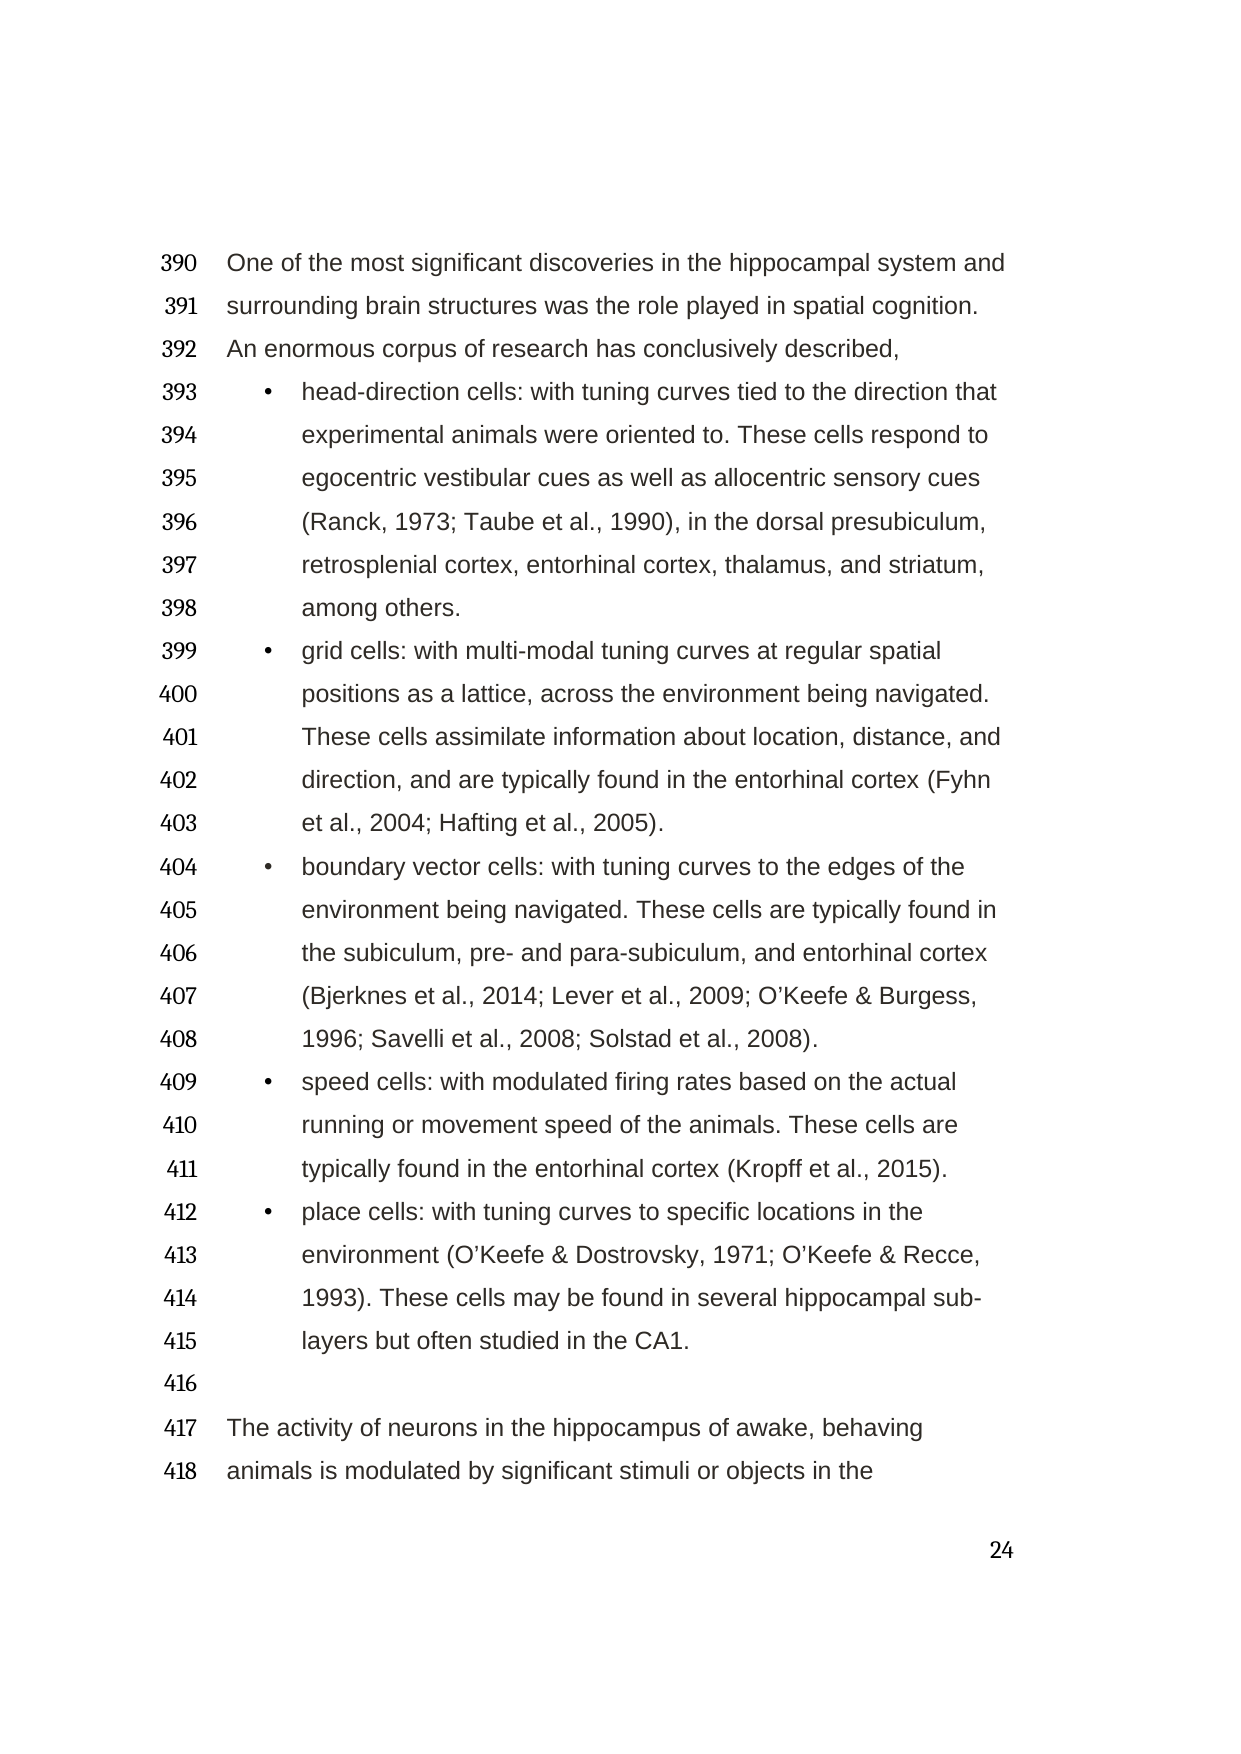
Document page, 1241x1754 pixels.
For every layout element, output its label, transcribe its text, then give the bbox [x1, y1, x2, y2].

list head-direction cells: with tuning curves tied to the direction that experimental animals were oriented to. These cells respond to egocentric vestibular cues as well as allocentric sensory cues (Ranck, 1973; Taube et al., 1990)⁠, in the dorsal presubiculum, retrosplenial cortex, entorhinal cortex, thalamus, and striatum, among others. [264, 377, 1014, 621]
list boundary vector cells: with tuning curves to the edges of the environment being navigated. These cells are typically found in the subiculum, pre- and para-subiculum, and entorhinal cortex (Bjerknes et al., 2014; Lever et al., 2009; O’Keefe & Burgess, 1996; Savelli et al., 2008; Solstad et al., 2008)⁠. [264, 852, 1014, 1053]
list grid cells: with multi-modal tuning curves at regular spatial positions as a lattice, across the environment being navigated. These cells assimilate information about location, distance, and direction, and are typically found in the entorhinal cortex (Fyhn et al., 2004; Hafting et al., 2005)⁠. [264, 636, 1014, 837]
list speed cells: with modulated firing rates based on the actual running or movement speed of the animals. These cells are typically found in the entorhinal cortex (Kropff et al., 2015)⁠. [264, 1067, 1014, 1182]
list place cells: with tuning curves to specific locations in the environment (O’Keefe & Dostrovsky, 1971; O’Keefe & Recce, 1993)⁠. These cells may be found in several hippocampal sub-layers but often studied in the CA1. [264, 1197, 1014, 1355]
text One of the most significant discoveries in the hippocampal system and surrounding brain structures was the role played in spatial cognition. An enormous corpus of research has conclusively described, [226, 248, 1014, 363]
text The activity of neurons in the hippocampus of awake, behaving animals is modulated by significant stimuli or objects in the [226, 1412, 1014, 1484]
